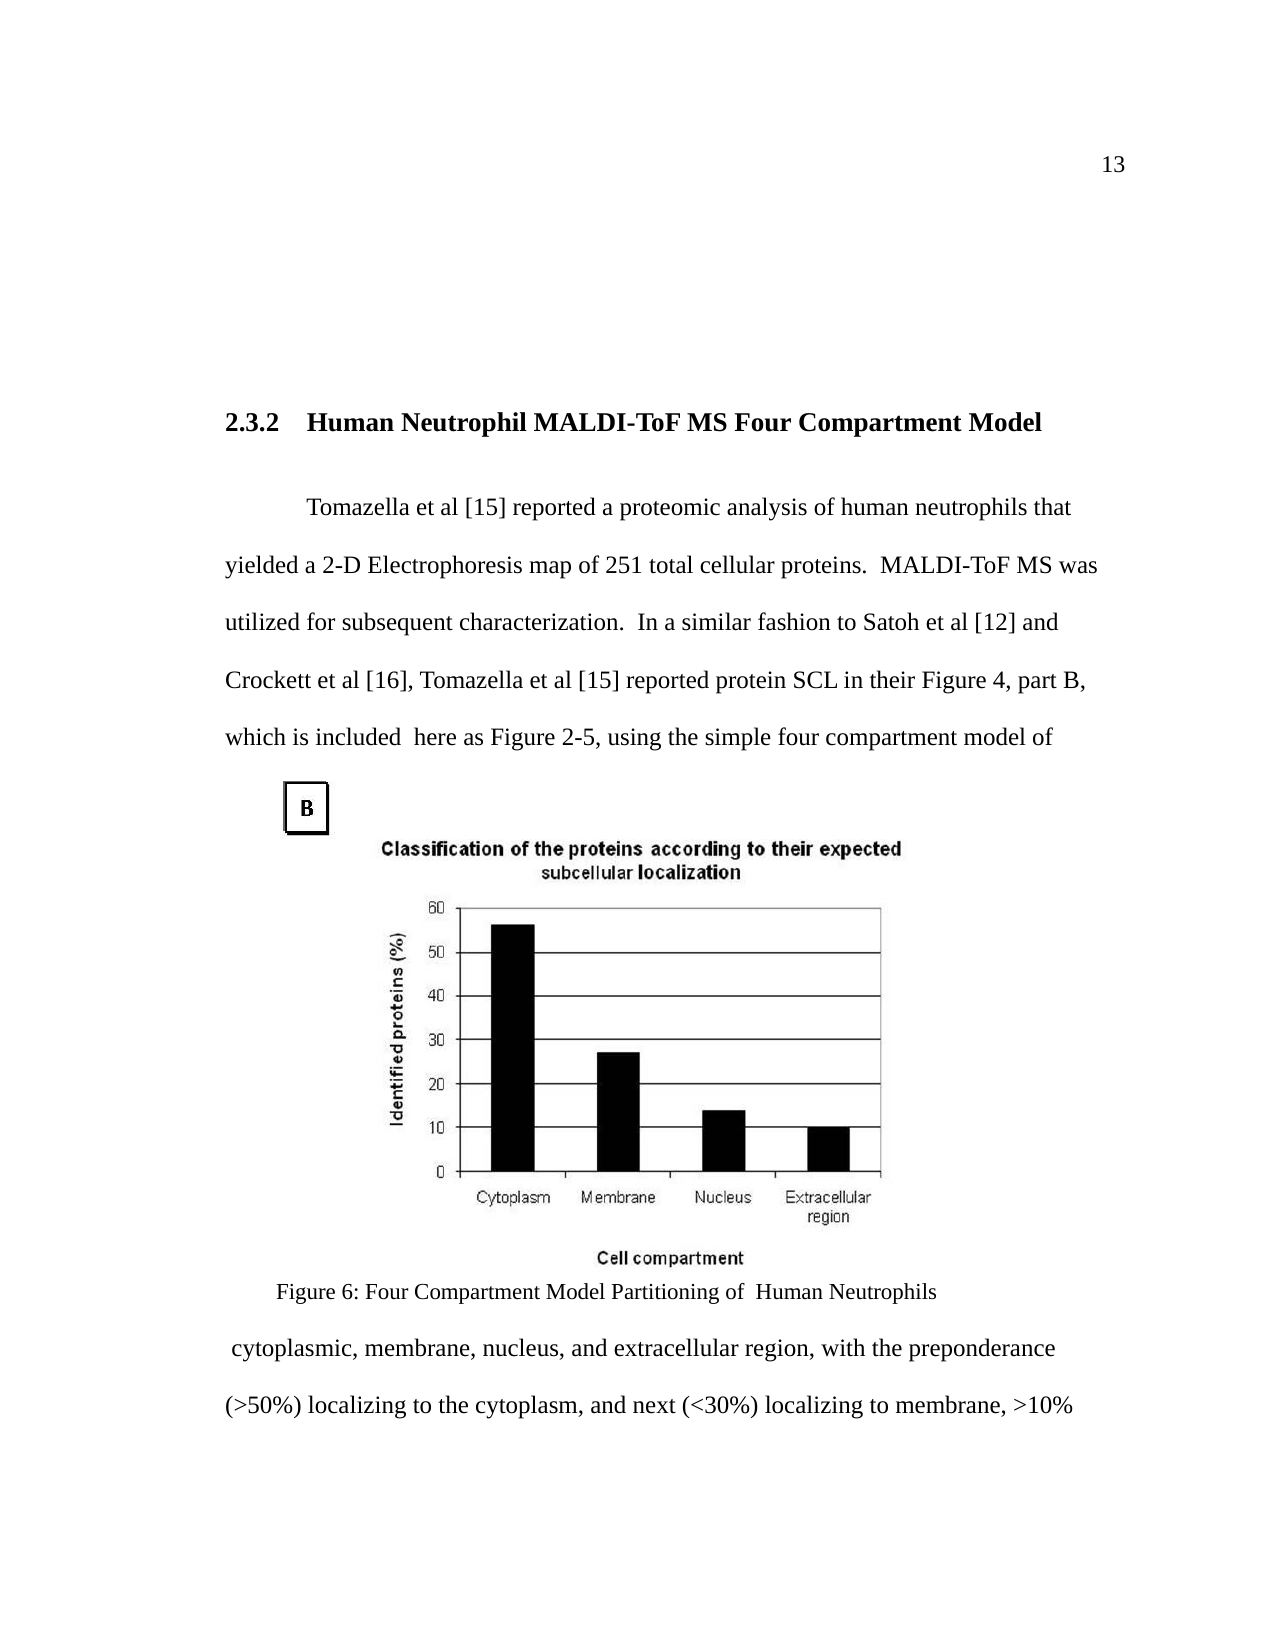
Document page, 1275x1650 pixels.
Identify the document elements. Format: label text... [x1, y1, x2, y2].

picture [276, 770, 960, 1278]
text Tomazella et al [15] reported a proteomic analysis of human neutrophils that yielded a 2-D Electrophoresis map of 251 total cellular proteins. MALDI-ToF MS was utilized for subsequent characterization. In a similar fashion to Satoh et al [12] and Crockett et al [16], Tomazella et al [15] reported protein SCL in their Figure 4, part B, which is included here as Figure 2-5, using the simple four compartment model of [225, 492, 1125, 751]
text Figure 6: Four Compartment Model Partitioning of Human Neutrophils [276, 1278, 959, 1304]
text cytoplasmic, membrane, nucleus, and extracellular region, with the preponderance (>50%) localizing to the cytoplasm, and next (<30%) localizing to membrane, >10% [225, 780, 1125, 1419]
subtitle Human Neutrophil MALDI-ToF MS Four Compartment Model [225, 406, 1125, 437]
